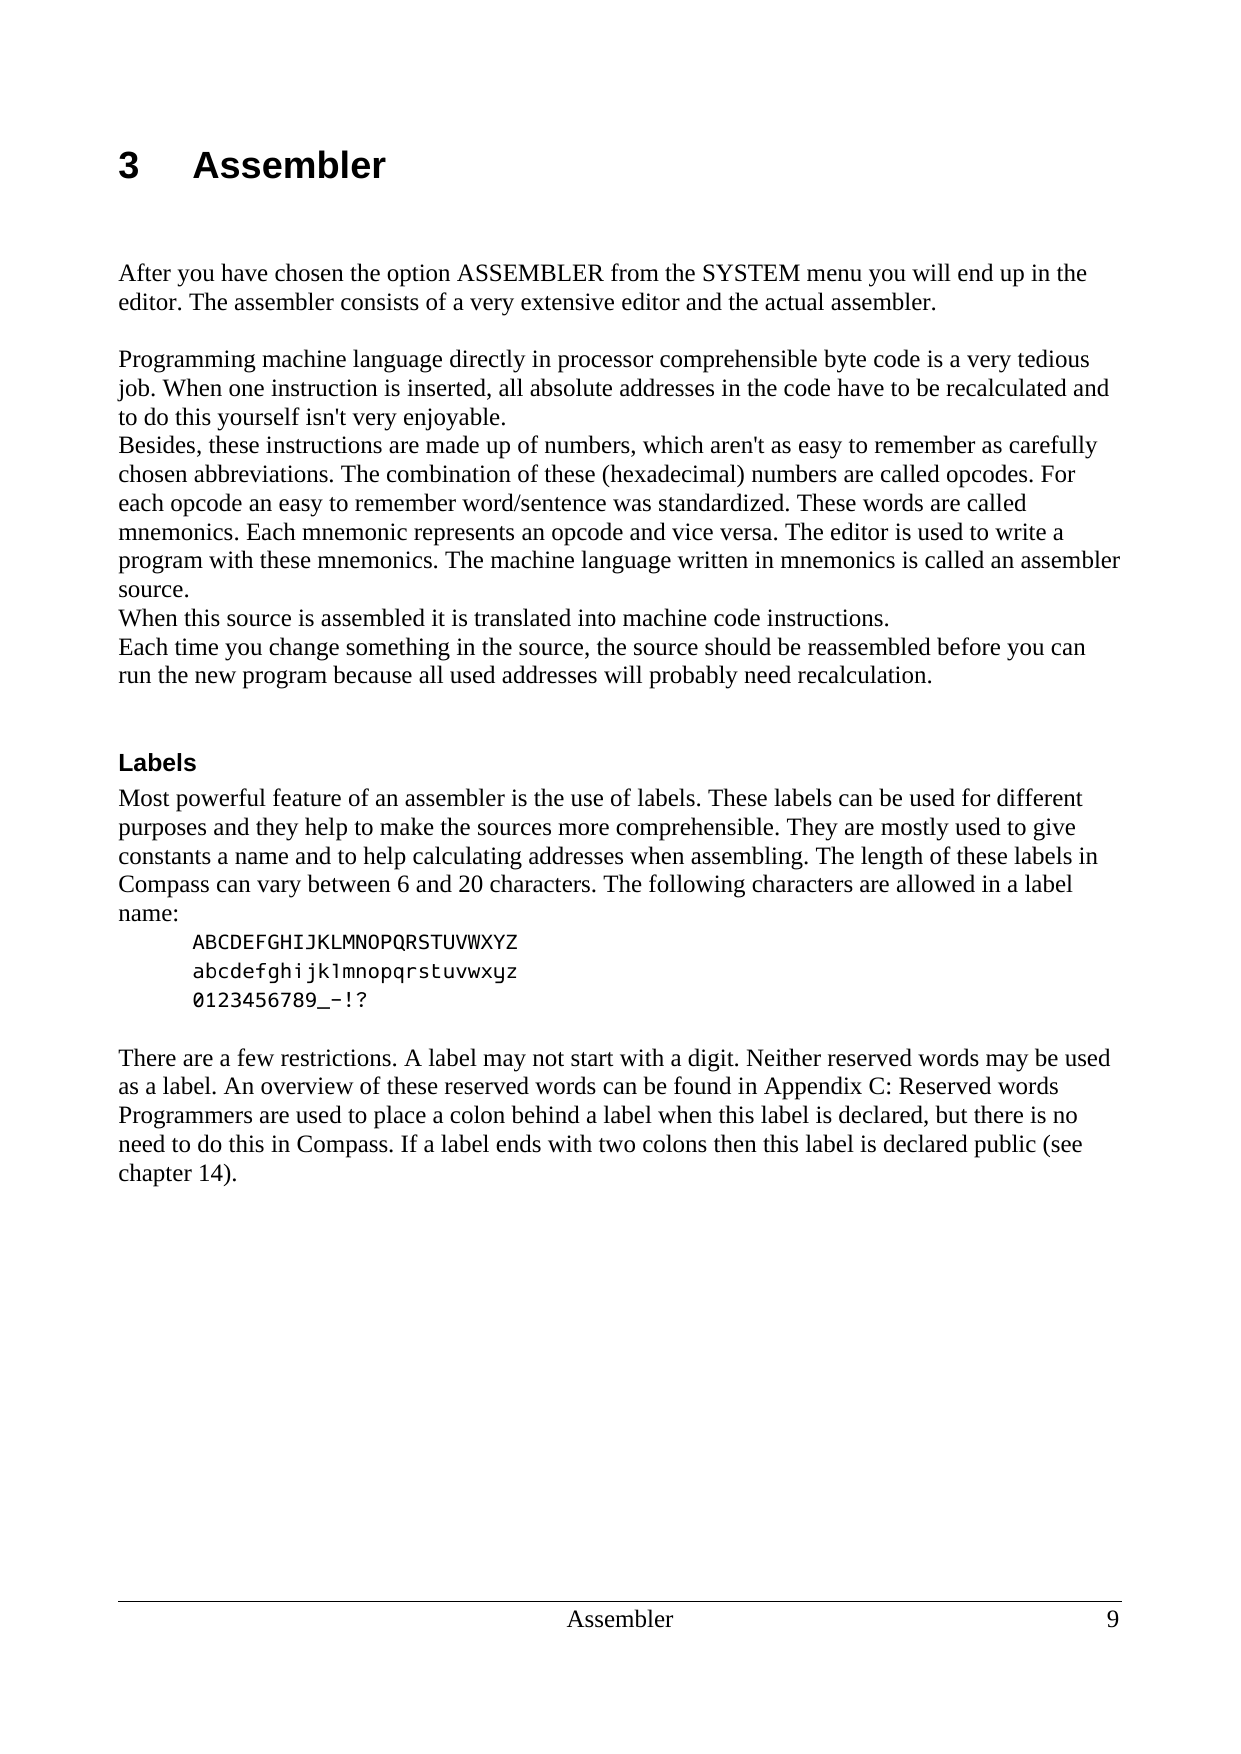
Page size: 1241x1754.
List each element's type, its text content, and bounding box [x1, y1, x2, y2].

text Programming machine language directly in processor comprehensible byte code is a very tedious job. When one instruction is inserted, all absolute addresses in the code have to be recalculated and to do this yourself isn't very enjoyable. [118, 344, 1122, 431]
subtitle Assembler [118, 143, 1122, 187]
text Besides, these instructions are made up of numbers, which aren't as easy to remember as carefully chosen abbreviations. The combination of these (hexadecimal) numbers are called opcodes. For each opcode an easy to remember word/sentence was standardized. These words are called mnemonics. Each mnemonic represents an opcode and vice versa. The editor is used to write a program with these mnemonics. The machine language written in mnemonics is called an assembler source. [118, 431, 1122, 603]
text When this source is assembled it is translated into machine code instructions. [118, 603, 1122, 632]
text 0123456789_-!? [192, 985, 1122, 1014]
subtitle Labels [118, 748, 1122, 777]
text abcdefghijklmnopqrstuvwxyz [192, 956, 1122, 985]
text There are a few restrictions. A label may not start with a digit. Neither reserved words may be used as a label. An overview of these reserved words can be found in Appendix C: Reserved words [118, 1043, 1122, 1100]
text Programmers are used to place a colon behind a label when this label is declared, but there is no need to do this in Compass. If a label ends with two colons then this label is declared public (see chapter 14). [118, 1100, 1122, 1186]
text After you have chosen the option ASSEMBLER from the SYSTEM menu you will end up in the editor. The assembler consists of a very extensive editor and the actual assembler. [118, 258, 1122, 316]
text Each time you change something in the source, the source should be reassembled before you can run the new program because all used addresses will probably need recalculation. [118, 632, 1122, 689]
text Most powerful feature of an assembler is the use of labels. These labels can be used for different purposes and they help to make the sources more comprehensible. They are mostly used to give constants a name and to help calculating addresses when assembling. The length of these labels in Compass can vary between 6 and 20 characters. The following characters are allowed in a label name: [118, 783, 1122, 927]
text ABCDEFGHIJKLMNOPQRSTUVWXYZ [192, 927, 1122, 956]
